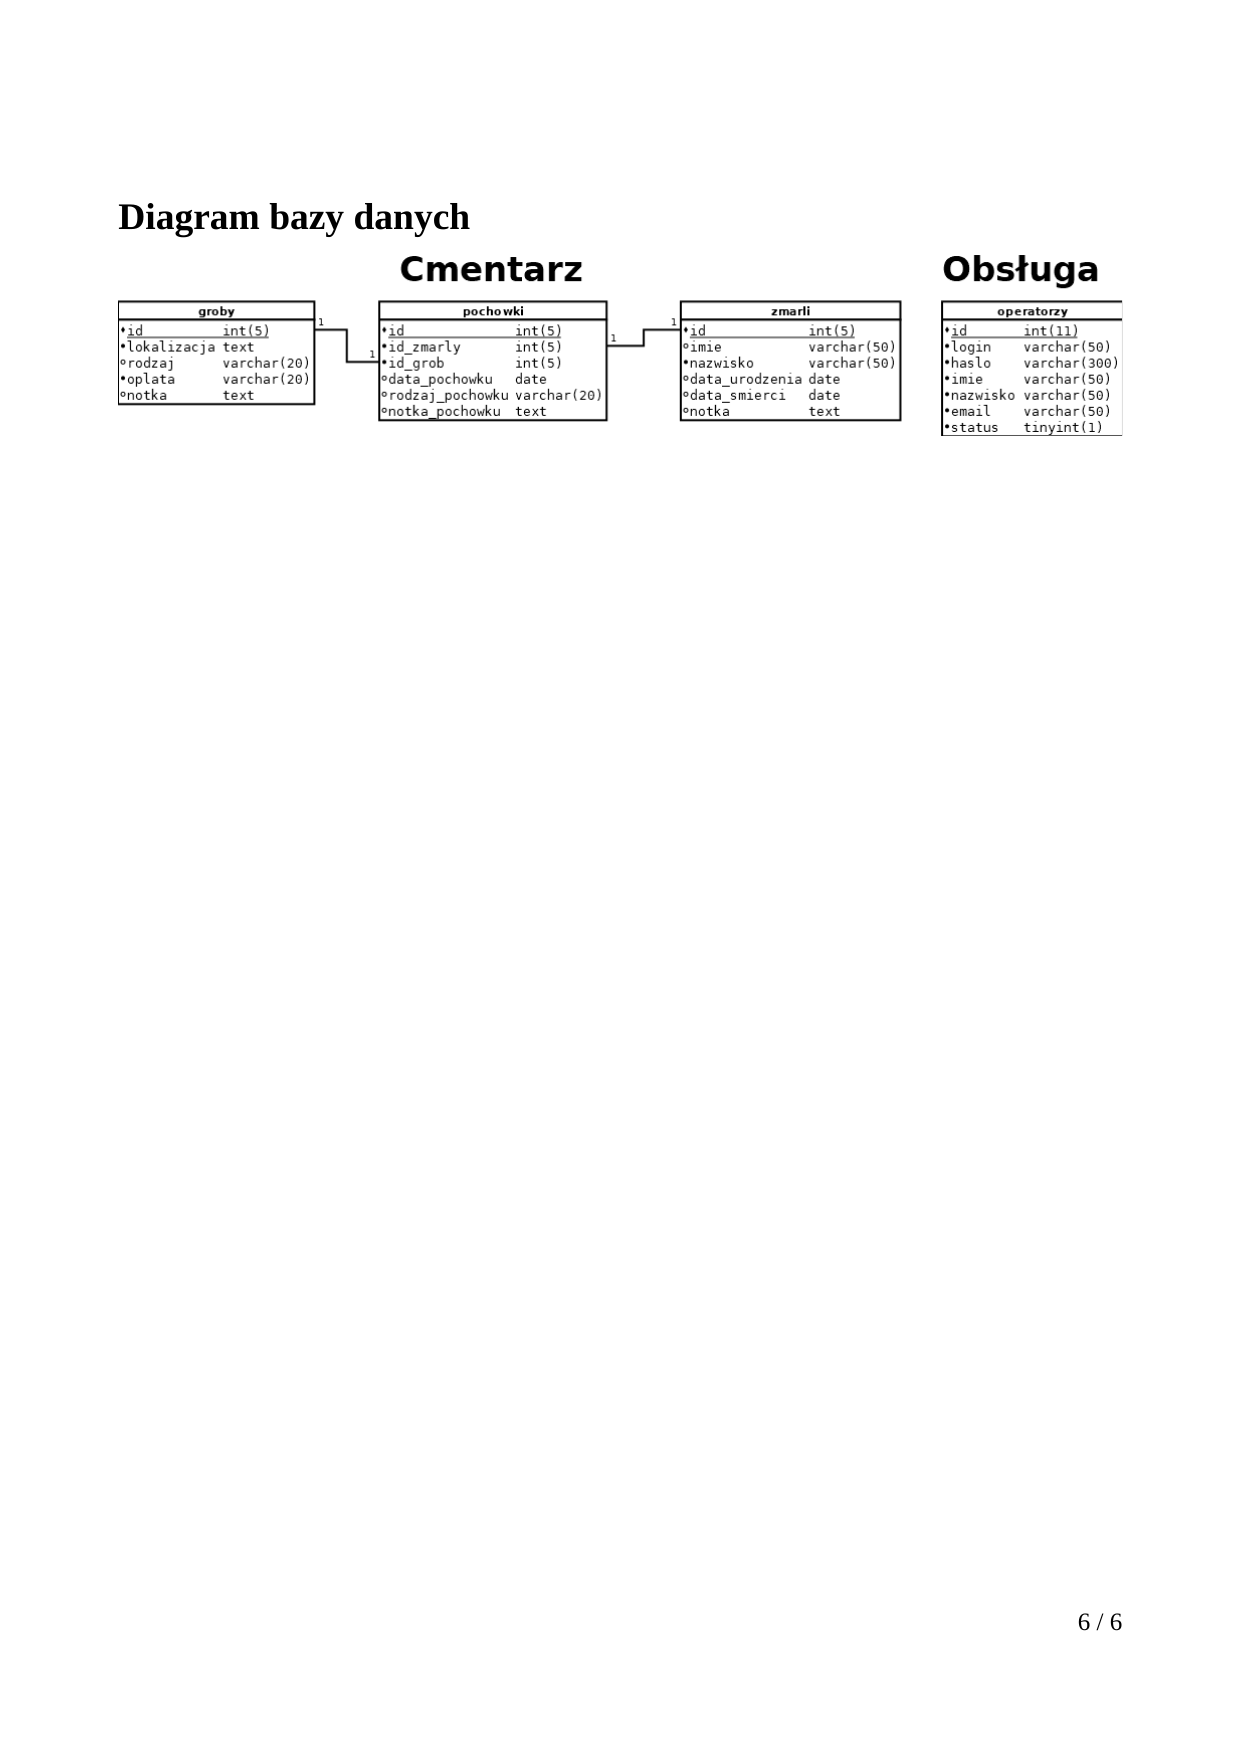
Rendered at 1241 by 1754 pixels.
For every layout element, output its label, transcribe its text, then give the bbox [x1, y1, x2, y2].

picture [118, 250, 1123, 436]
subtitle Diagram bazy danych [118, 194, 1122, 238]
